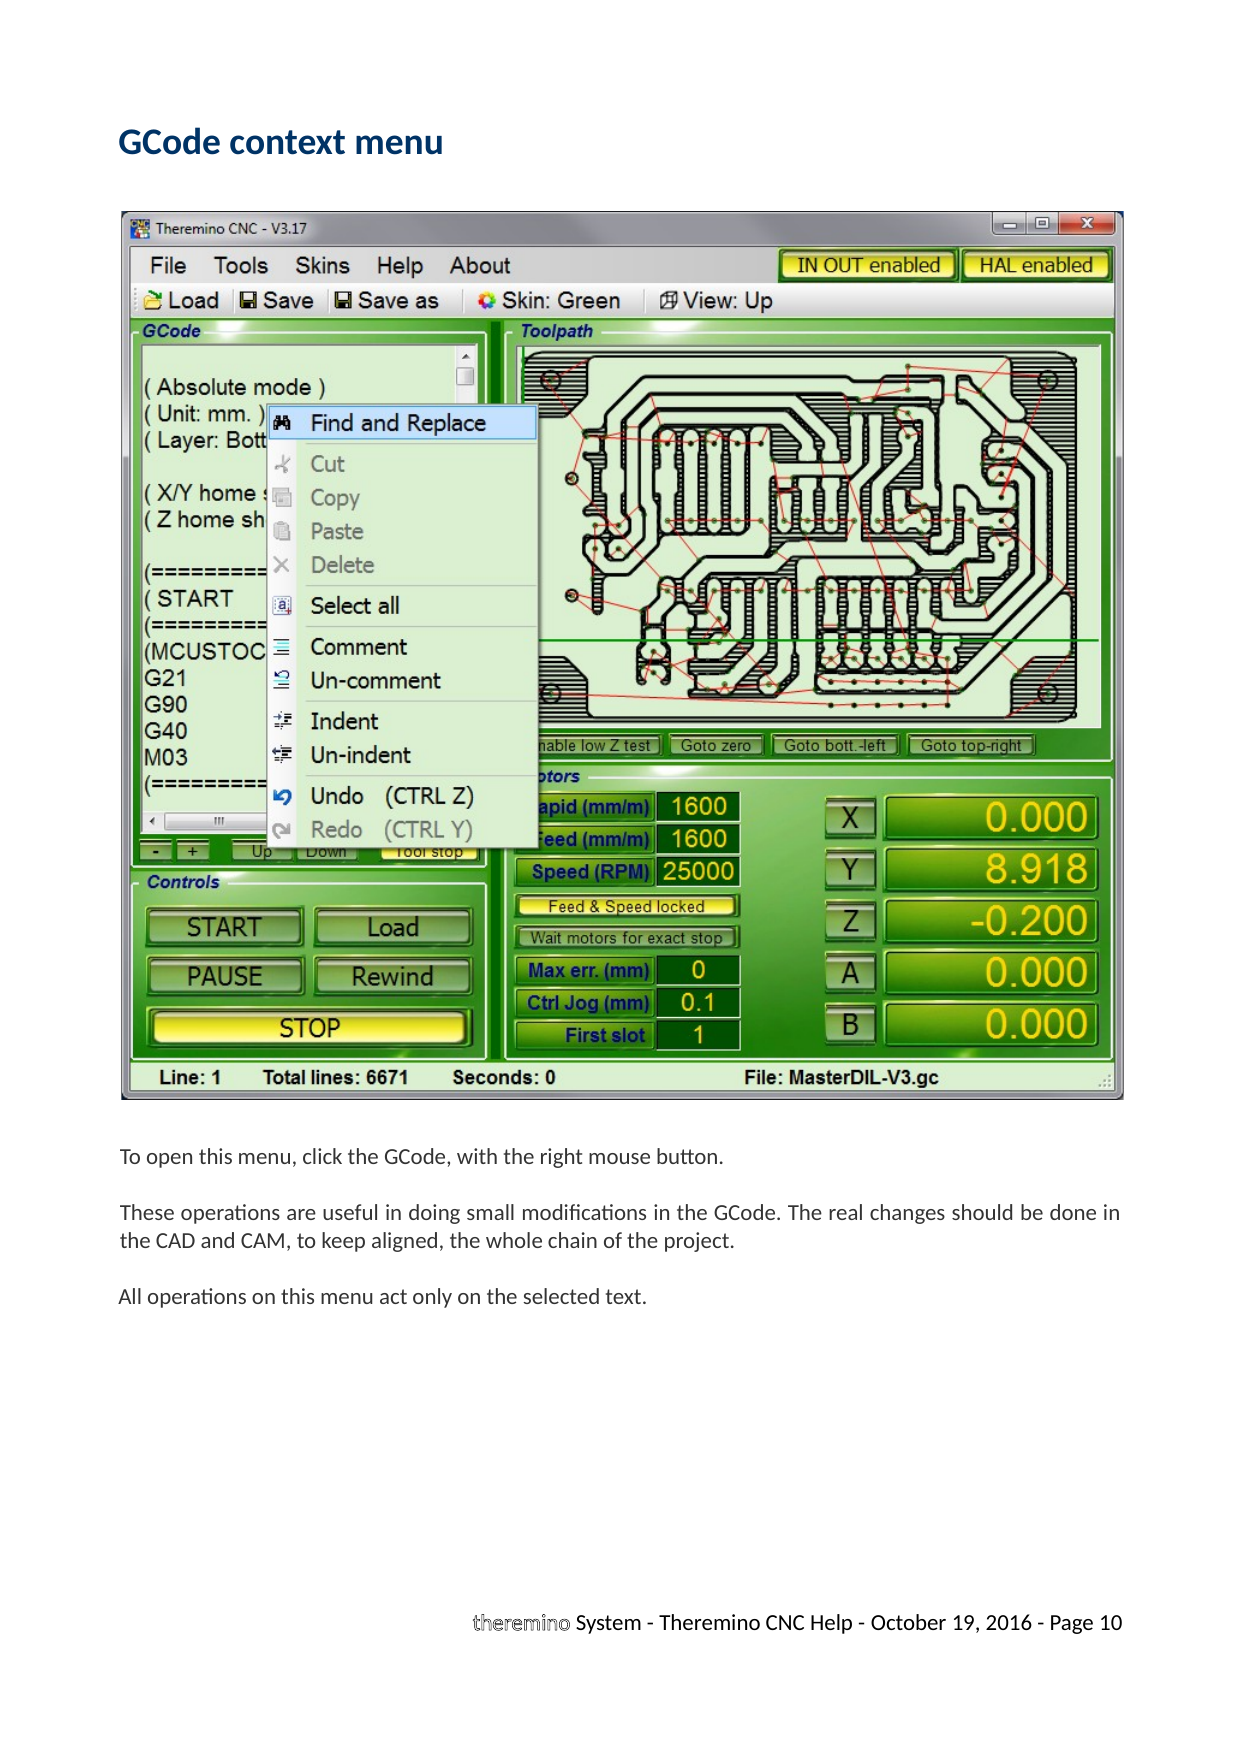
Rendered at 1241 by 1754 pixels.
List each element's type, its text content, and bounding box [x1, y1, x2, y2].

text All operations on this menu act only on the selected text. [118, 1254, 1122, 1310]
text To open this menu, click the GCode, with the right mouse button. These operations are useful in doing small modifications in the GCode. The real changes should be done in the CAD and CAM, to keep aligned, the whole chain of the project. [119, 1142, 1122, 1254]
picture [121, 211, 1124, 1100]
subtitle GCode context menu [118, 118, 1122, 164]
